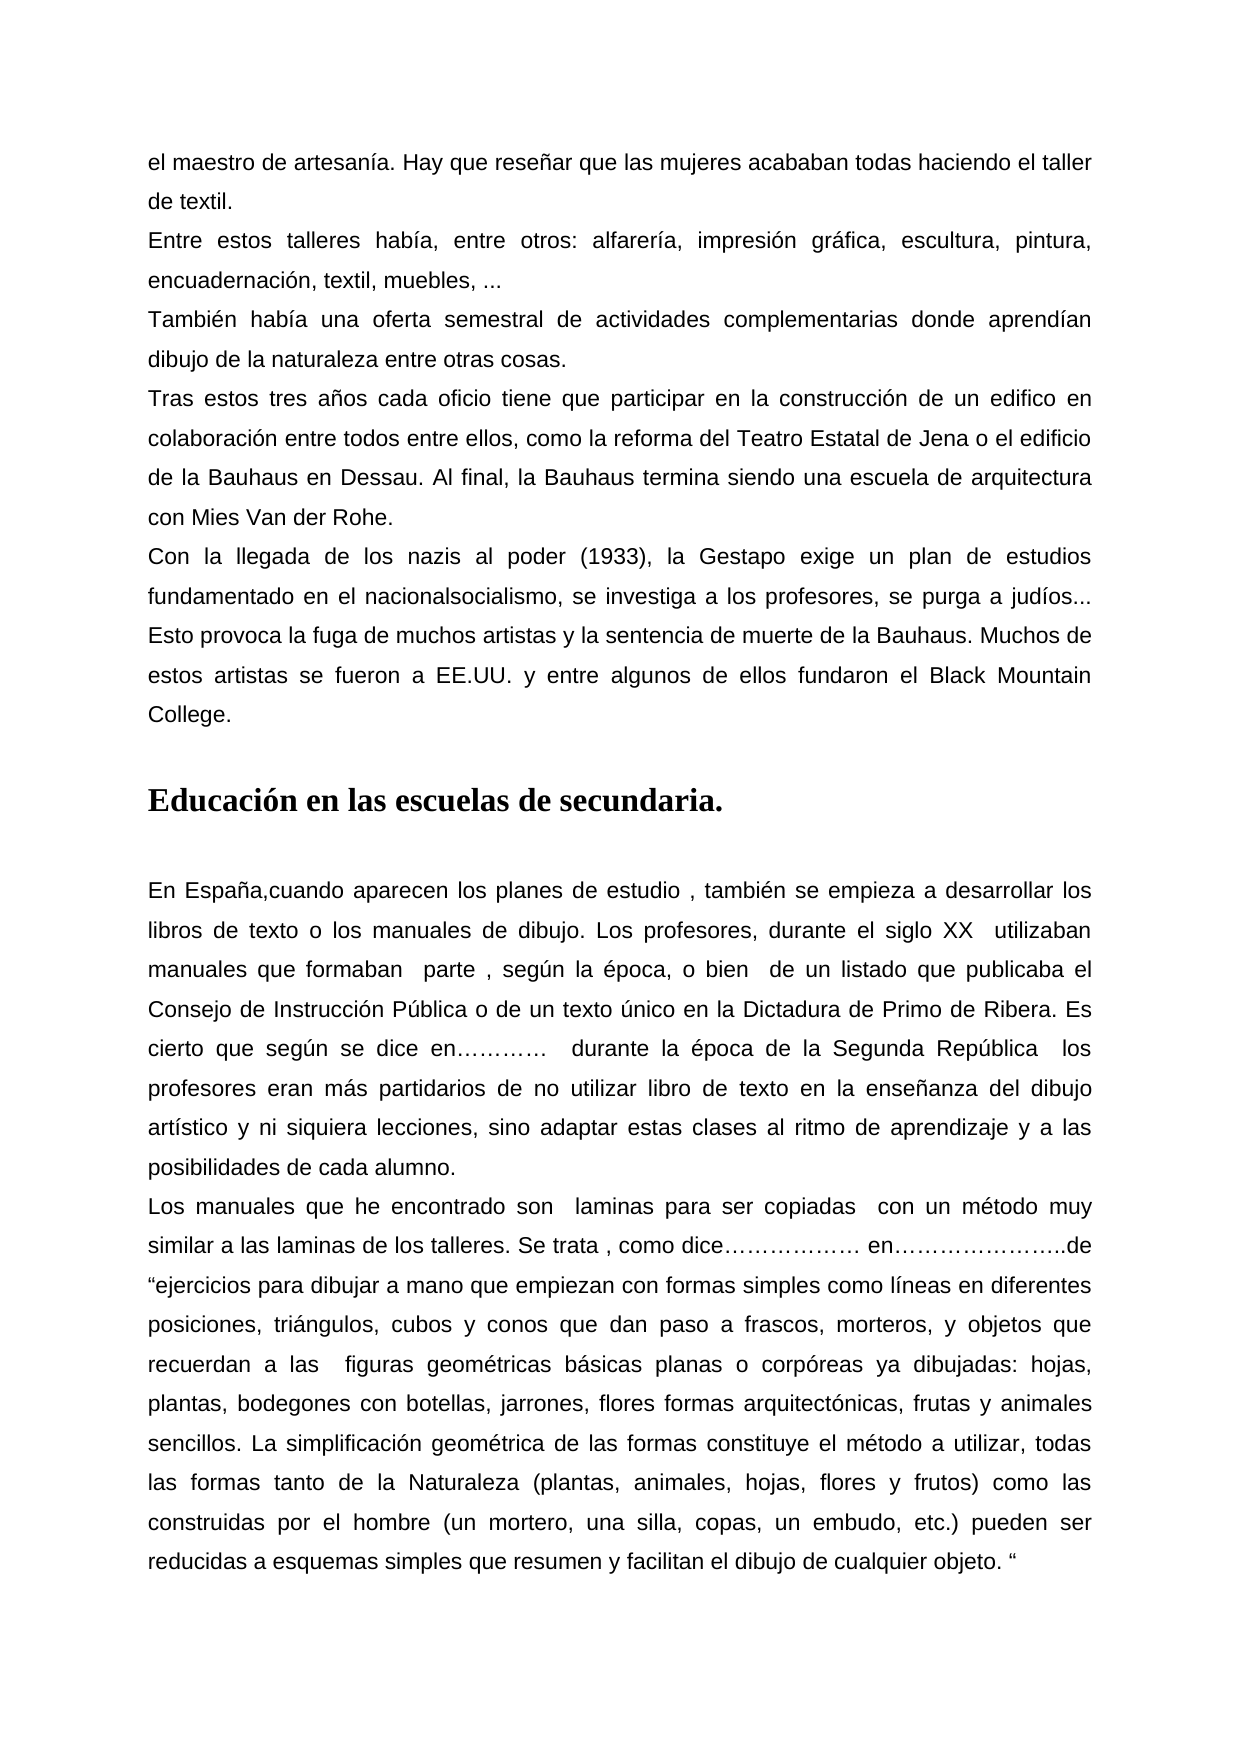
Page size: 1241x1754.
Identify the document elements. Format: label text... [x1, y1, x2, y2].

text el maestro de artesanía. Hay que reseñar que las mujeres acababan todas haciendo el taller de textil. [148, 148, 1093, 214]
text En España,cuando aparecen los planes de estudio , también se empieza a desarrollar los libros de texto o los manuales de dibujo. Los profesores, durante el siglo XX utilizaban manuales que formaban parte , según la época, o bien de un listado que publicaba el Consejo de Instrucción Pública o de un texto único en la Dictadura de Primo de Ribera. Es cierto que según se dice en………… durante la época de la Segunda República los profesores eran más partidarios de no utilizar libro de texto en la enseñanza del dibujo artístico y ni siquiera lecciones, sino adaptar estas clases al ritmo de aprendizaje y a las posibilidades de cada alumno. [148, 877, 1093, 1180]
text Con la llegada de los nazis al poder (1933), la Gestapo exige un plan de estudios fundamentado en el nacionalsocialismo, se investiga a los profesores, se purga a judíos... Esto provoca la fuga de muchos artistas y la sentencia de muerte de la Bauhaus. Muchos de estos artistas se fueron a EE.UU. y entre algunos de ellos fundaron el Black Mountain College. [148, 543, 1093, 728]
text Educación en las escuelas de secundaria. [148, 780, 1093, 818]
text También había una oferta semestral de actividades complementarias donde aprendían dibujo de la naturaleza entre otras cosas. [148, 306, 1093, 372]
text Los manuales que he encontrado son laminas para ser copiadas con un método muy similar a las laminas de los talleres. Se trata , como dice……………… en…………………..de “ejercicios para dibujar a mano que empiezan con formas simples como líneas en diferentes posiciones, triángulos, cubos y conos que dan paso a frascos, morteros, y objetos que recuerdan a las figuras geométricas básicas planas o corpóreas ya dibujadas: hojas, plantas, bodegones con botellas, jarrones, flores formas arquitectónicas, frutas y animales sencillos. La simplificación geométrica de las formas constituye el método a utilizar, todas las formas tanto de la Naturaleza (plantas, animales, hojas, flores y frutos) como las construidas por el hombre (un mortero, una silla, copas, un embudo, etc.) pueden ser reducidas a esquemas simples que resumen y facilitan el dibujo de cualquier objeto. “ [148, 1193, 1093, 1575]
text Entre estos talleres había, entre otros: alfarería, impresión gráfica, escultura, pintura, encuadernación, textil, muebles, ... [148, 227, 1093, 293]
text Tras estos tres años cada oficio tiene que participar en la construcción de un edifico en colaboración entre todos entre ellos, como la reforma del Teatro Estatal de Jena o el edificio de la Bauhaus en Dessau. Al final, la Bauhaus termina siendo una escuela de arquitectura con Mies Van der Rohe. [148, 385, 1093, 530]
